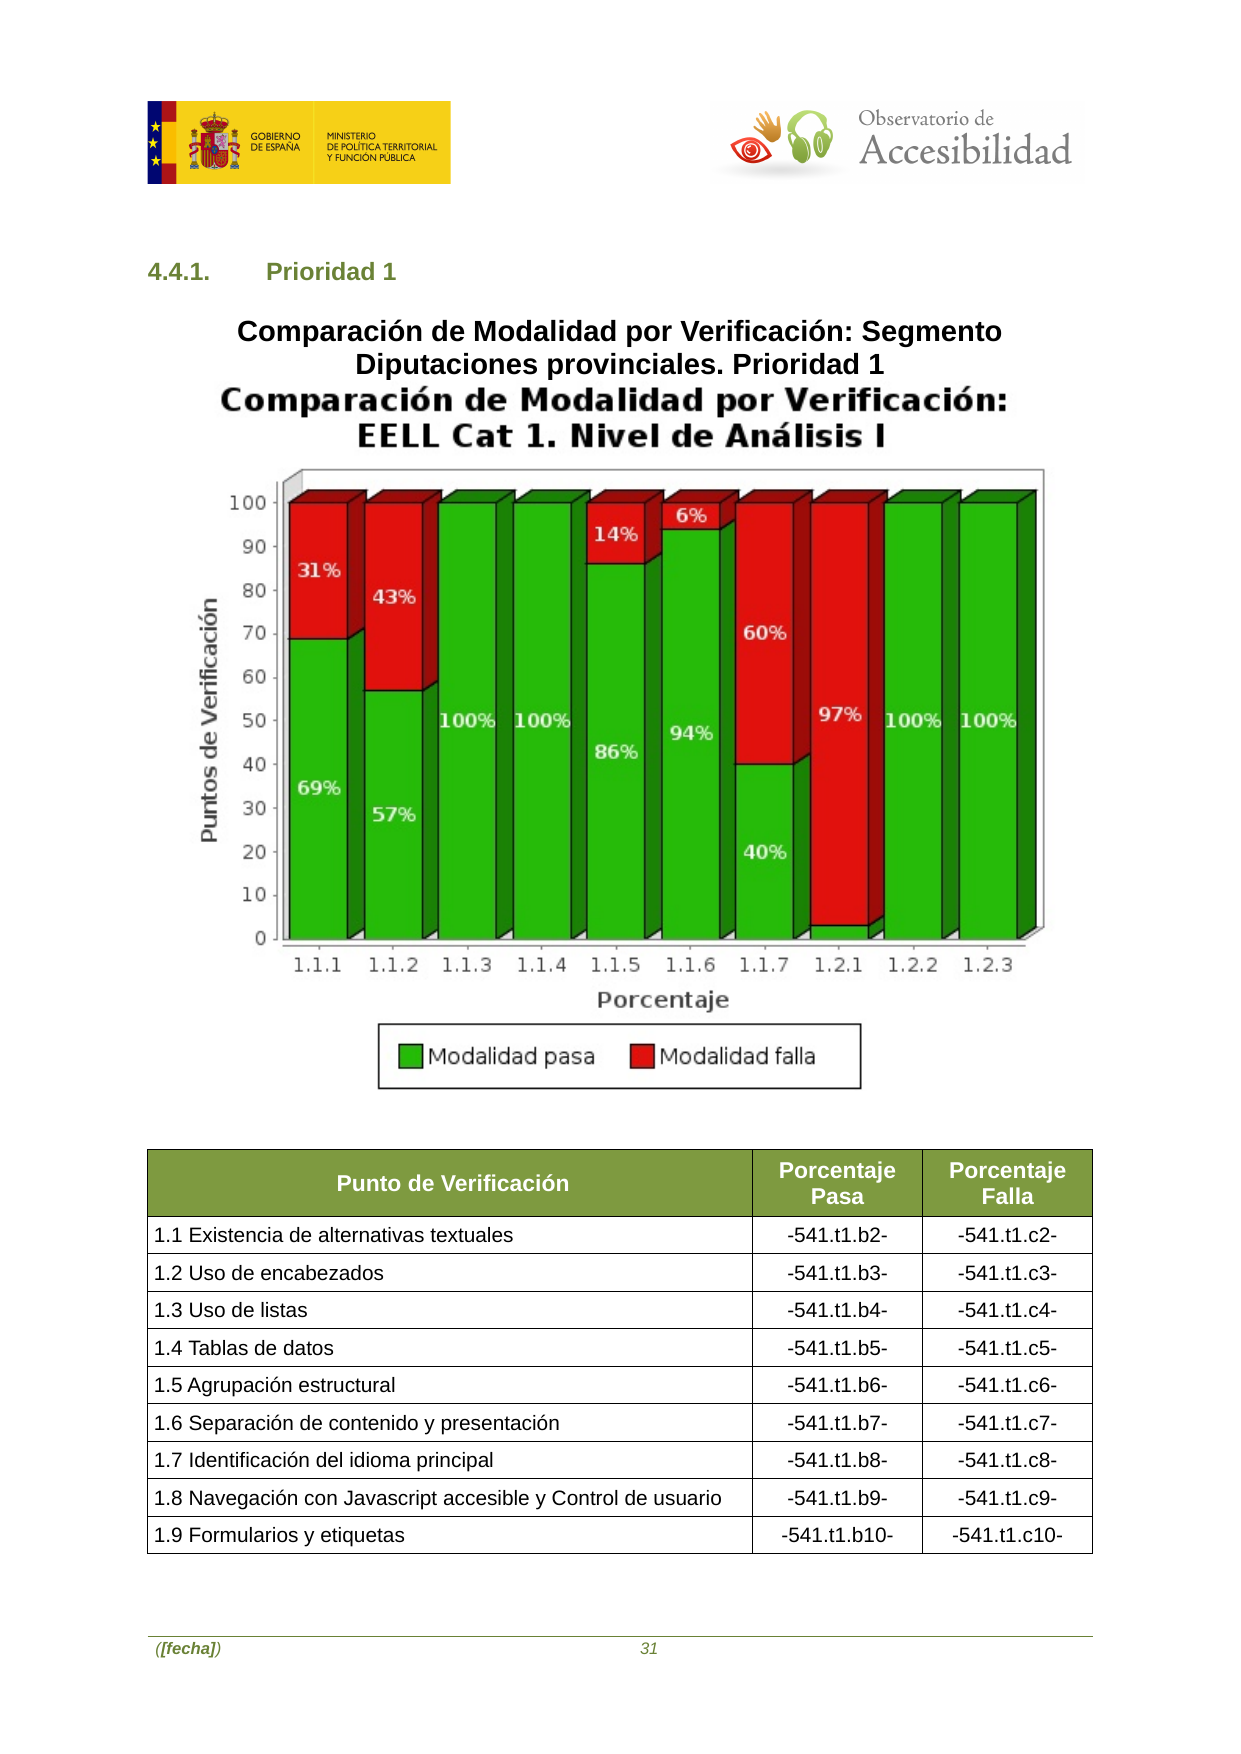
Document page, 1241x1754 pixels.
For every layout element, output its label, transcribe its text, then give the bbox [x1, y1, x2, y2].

table_cell -541.t1.b6- [753, 1367, 922, 1403]
table_cell -541.t1.c8- [923, 1442, 1092, 1478]
table_header Porcentaje Pasa [753, 1150, 922, 1216]
table_cell -541.t1.b2- [753, 1217, 922, 1253]
table_cell -541.t1.c5- [923, 1329, 1092, 1366]
table_cell 1.7 Identificación del idioma principal [148, 1442, 752, 1478]
table_cell 1.9 Formularios y etiquetas [148, 1517, 752, 1553]
table_cell -541.t1.c10- [923, 1517, 1092, 1553]
table_cell -541.t1.b7- [753, 1404, 922, 1441]
table_cell -541.t1.c2- [923, 1217, 1092, 1253]
table_cell 1.8 Navegación con Javascript accesible y Control de usuario [148, 1479, 752, 1516]
text Comparación de Modalidad por Verificación: Segmento Diputaciones provinciales. Prioridad 1 [148, 314, 1092, 381]
picture [710, 101, 1086, 184]
table_cell -541.t1.b3- [753, 1254, 922, 1291]
table_cell -541.t1.b10- [753, 1517, 922, 1553]
table_cell -541.t1.c3- [923, 1254, 1092, 1291]
table_cell -541.t1.c7- [923, 1404, 1092, 1441]
subtitle Prioridad 1 [148, 257, 1092, 286]
table_cell 1.5 Agrupación estructural [148, 1367, 752, 1403]
table_cell 1.1 Existencia de alternativas textuales [148, 1217, 752, 1253]
table_cell -541.t1.b9- [753, 1479, 922, 1516]
table_cell 1.2 Uso de encabezados [148, 1254, 752, 1291]
picture [178, 380, 1062, 1091]
picture [147, 101, 451, 184]
table_cell 1.3 Uso de listas [148, 1292, 752, 1328]
table_cell -541.t1.b4- [753, 1292, 922, 1328]
table_cell 1.4 Tablas de datos [148, 1329, 752, 1366]
table_header Porcentaje Falla [923, 1150, 1092, 1216]
table_cell -541.t1.c4- [923, 1292, 1092, 1328]
table_cell -541.t1.b8- [753, 1442, 922, 1478]
table_cell -541.t1.c6- [923, 1367, 1092, 1403]
table_cell -541.t1.c9- [923, 1479, 1092, 1516]
table_cell 1.6 Separación de contenido y presentación [148, 1404, 752, 1441]
table_cell -541.t1.b5- [753, 1329, 922, 1366]
table_header Punto de Verificación [148, 1150, 752, 1216]
